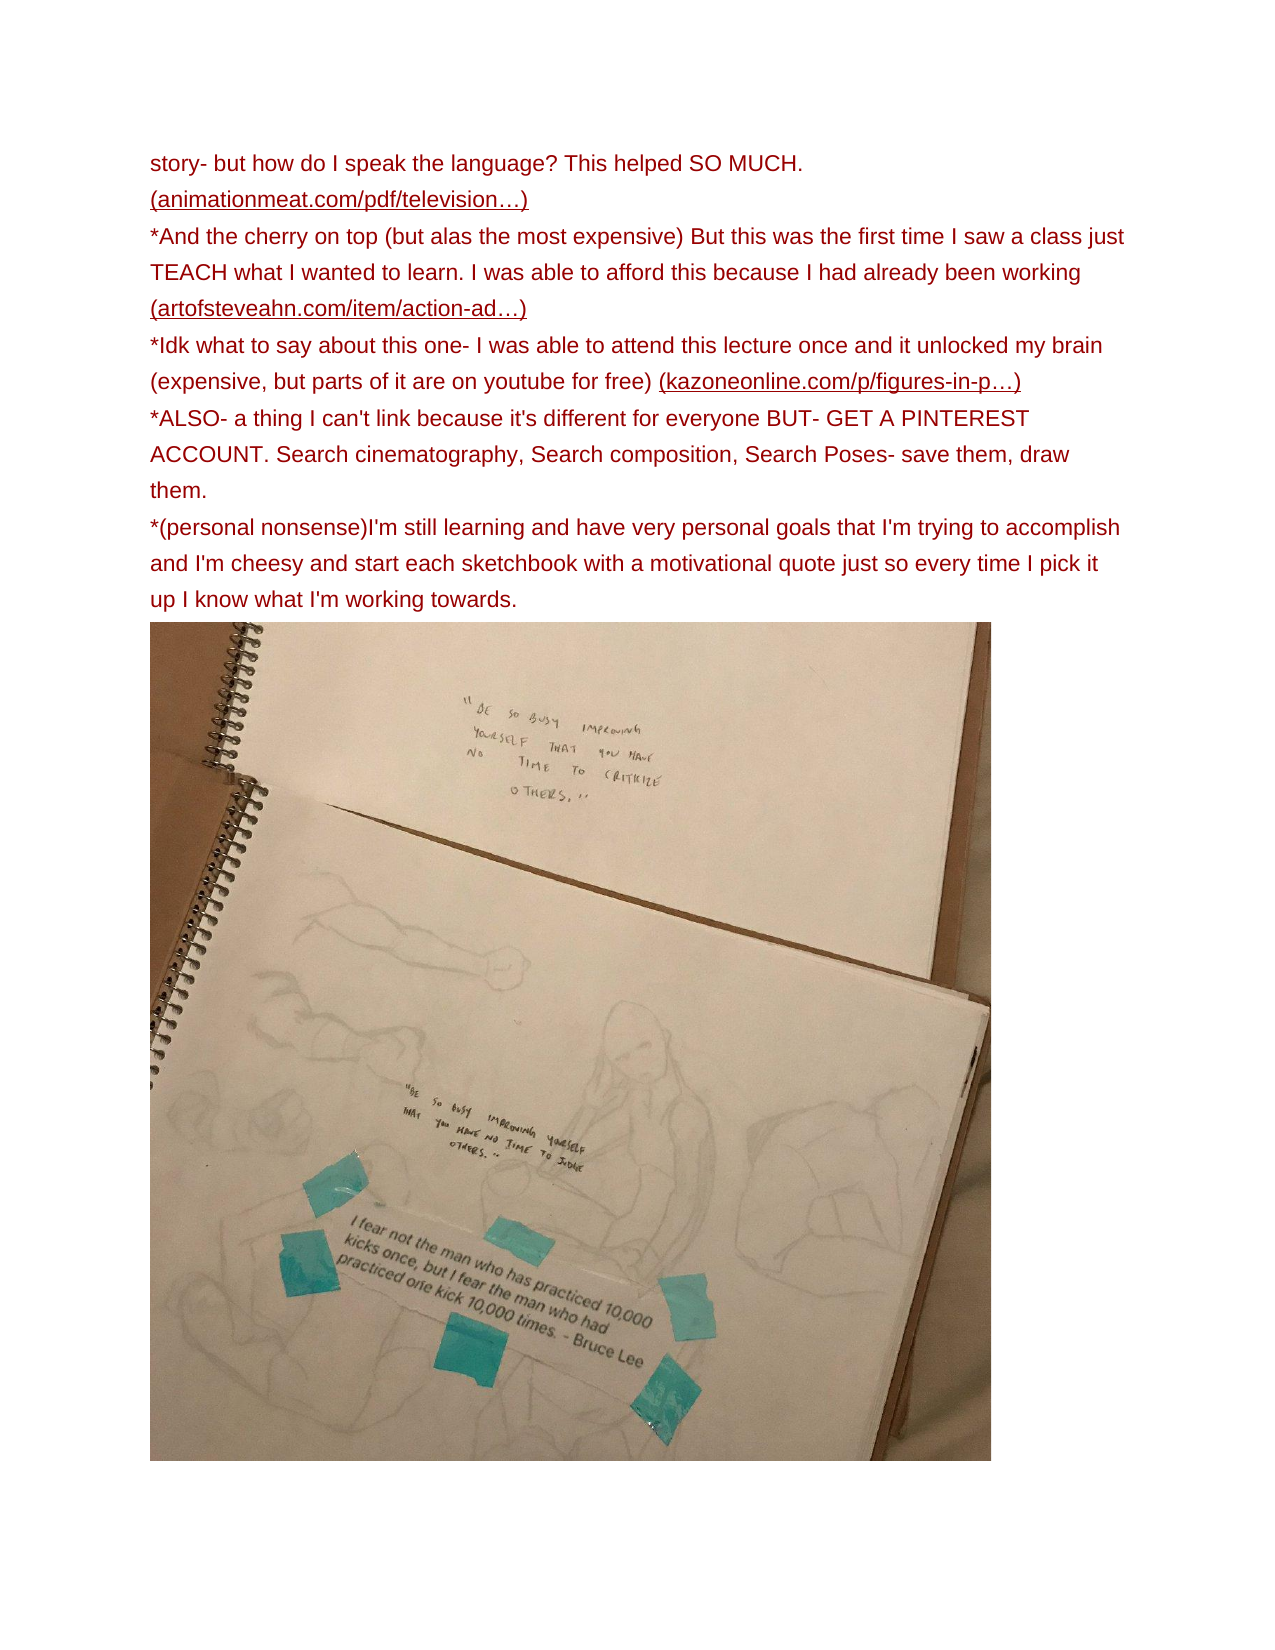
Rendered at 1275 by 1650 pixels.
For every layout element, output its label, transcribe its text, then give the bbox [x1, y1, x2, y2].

text *ALSO- a thing I can't link because it's different for everyone BUT- GET A PINTEREST ACCOUNT. Search cinematography, Search composition, Search Poses- save them, draw them. [150, 404, 1125, 503]
text *(personal nonsense)I'm still learning and have very personal goals that I'm trying to accomplish and I'm cheesy and start each sketchbook with a motivational quote just so every time I pick it up I know what I'm working towards. [150, 513, 1125, 613]
text *Idk what to say about this one- I was able to attend this lecture once and it unlocked my brain (expensive, but parts of it are on youtube for free) (kazoneonline.com/p/figures-in-p…) [150, 332, 1125, 394]
picture [150, 622, 992, 1461]
text story- but how do I speak the language? This helped SO MUCH. (animationmeat.com/pdf/television…) [150, 150, 1125, 213]
text *And the cherry on top (but alas the most expensive) But this was the first time I saw a class just TEACH what I wanted to learn. I was able to afford this because I had already been working (artofsteveahn.com/item/action-ad…) [150, 223, 1125, 322]
